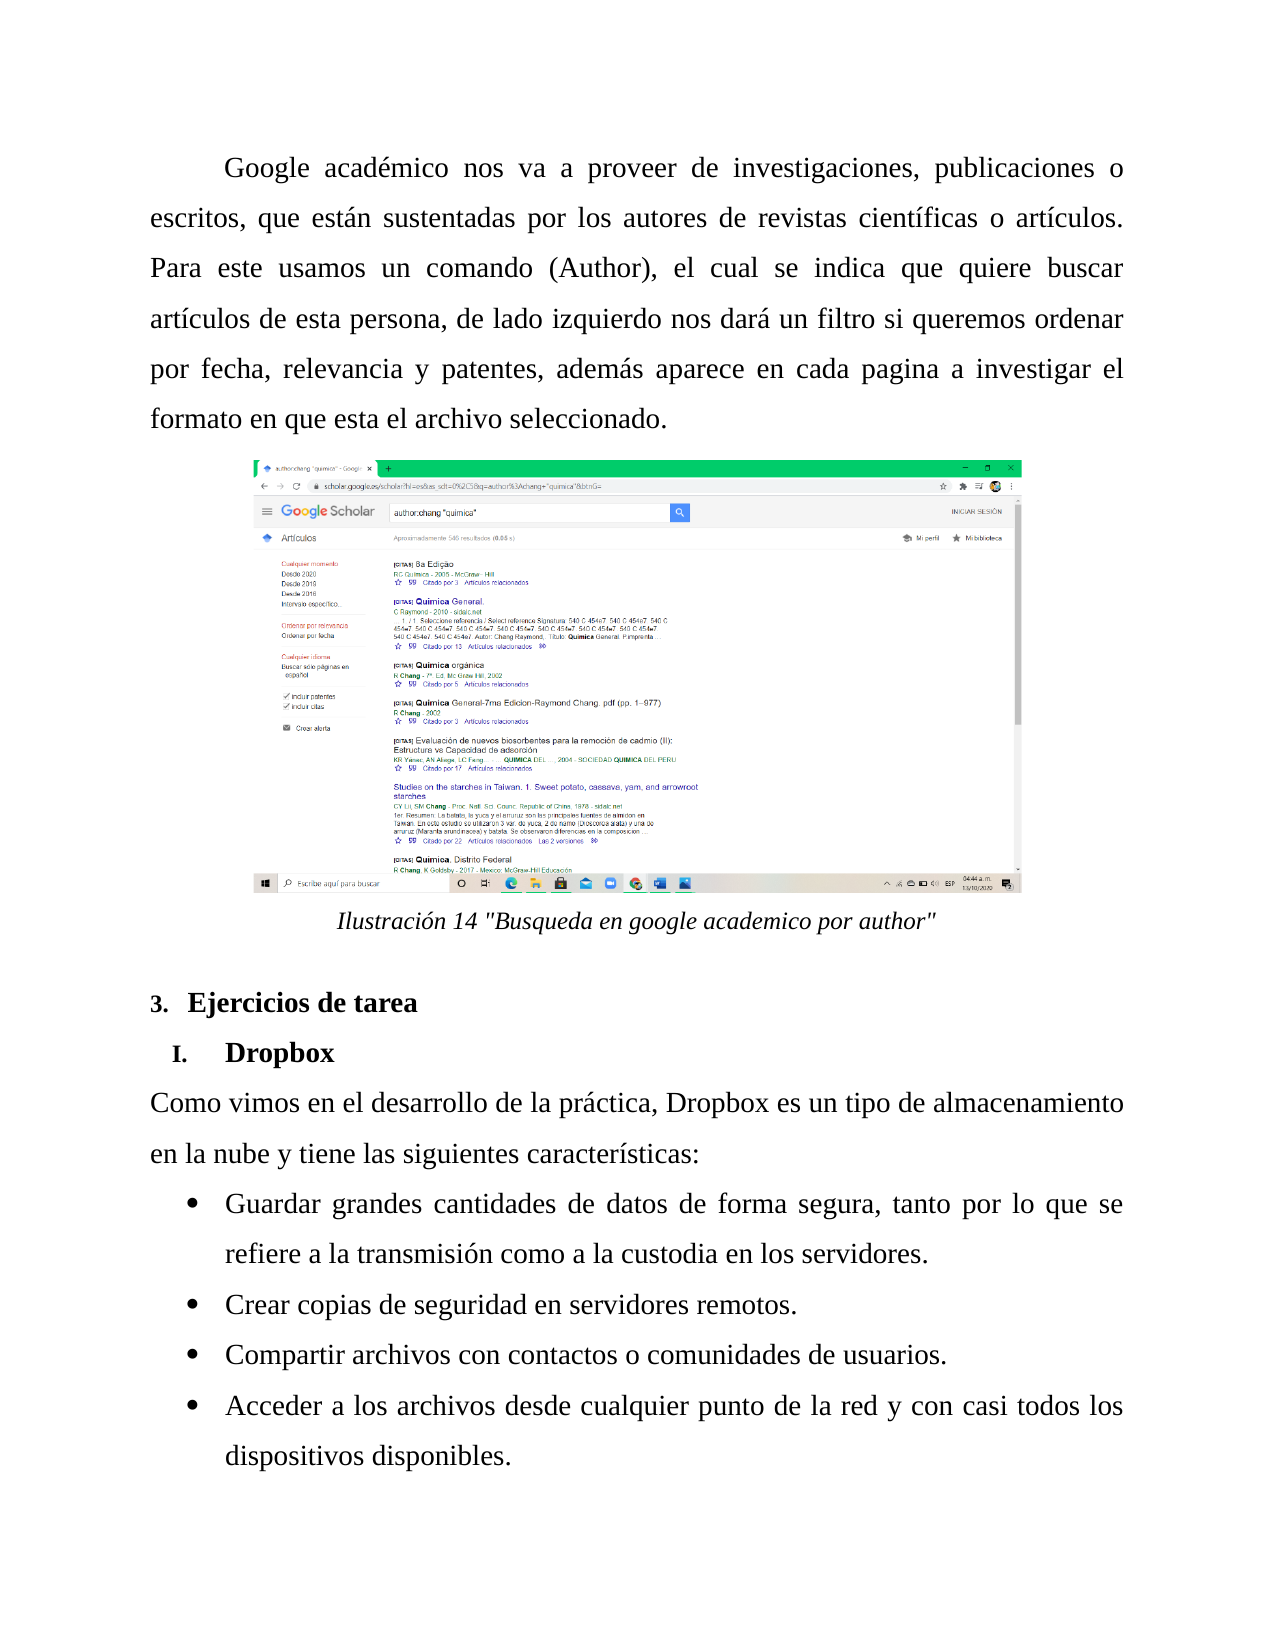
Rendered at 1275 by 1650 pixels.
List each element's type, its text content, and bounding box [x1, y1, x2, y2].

list Dropbox [187, 1035, 1125, 1069]
list Ejercicios de tarea [150, 985, 1125, 1018]
text Ilustración 14 "Busqueda en google academico por author" [253, 906, 1022, 934]
list Acceder a los archivos desde cualquier punto de la red y con casi todos los dispositivos disponibles. [187, 1388, 1125, 1472]
list Guardar grandes cantidades de datos de forma segura, tanto por lo que se refiere a la transmisión como a la custodia en los servidores. [187, 1186, 1125, 1270]
list Crear copias de seguridad en servidores remotos. [187, 1287, 1125, 1320]
text Como vimos en el desarrollo de la práctica, Dropbox es un tipo de almacenamiento en la nube y tiene las siguientes características: [150, 1085, 1125, 1169]
list Compartir archivos con contactos o comunidades de usuarios. [187, 1337, 1125, 1371]
text [253, 893, 1022, 906]
text Google académico nos va a proveer de investigaciones, publicaciones o escritos, que están sustentadas por los autores de revistas científicas o artículos. Para este usamos un comando (Author), el cual se indica que quiere buscar artículos de esta persona, de lado izquierdo nos dará un filtro si queremos ordenar por fecha, relevancia y patentes, además aparece en cada pagina a investigar el formato en que esta el archivo seleccionado. [150, 150, 1125, 435]
